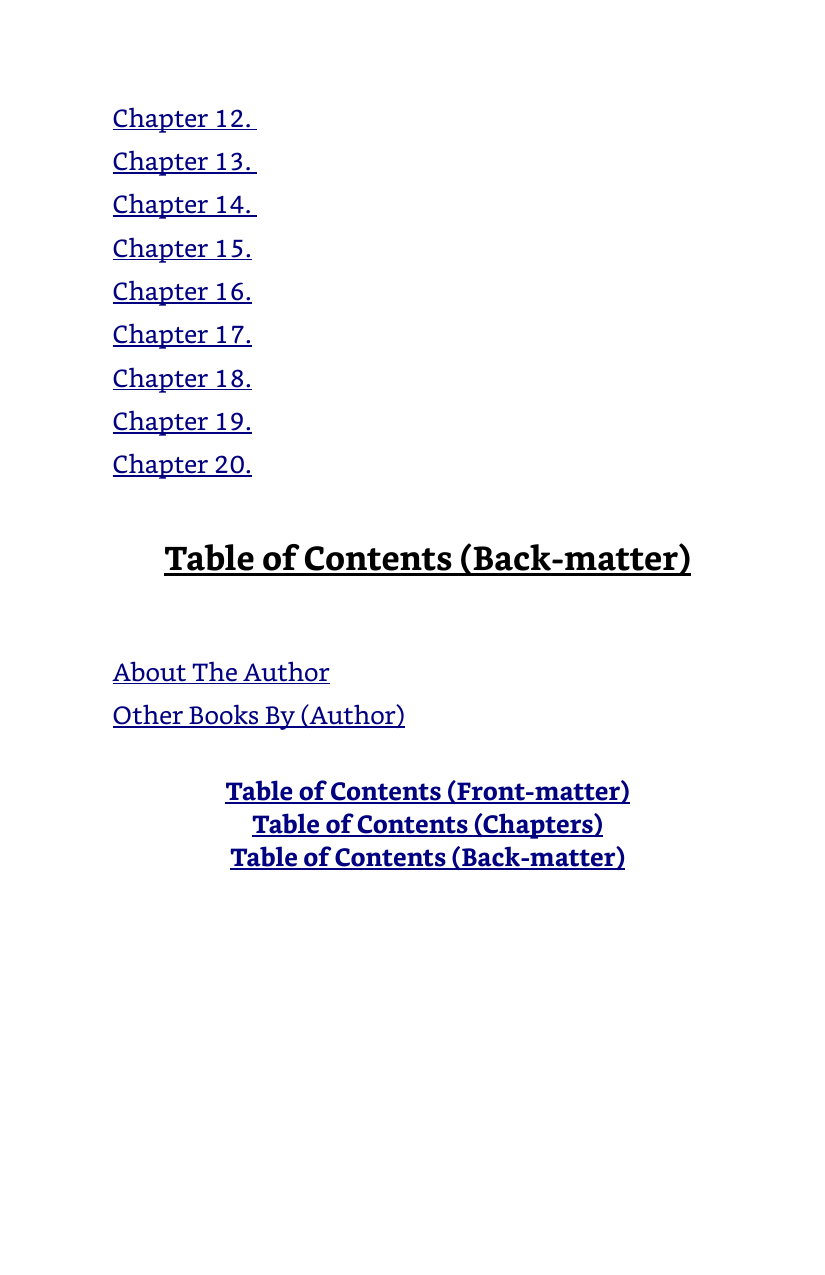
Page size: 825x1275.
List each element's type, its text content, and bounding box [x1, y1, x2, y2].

text About The Author [112, 654, 742, 687]
text Other Books By (Author) [112, 698, 742, 731]
text Chapter 12. [112, 101, 742, 133]
text Table of Contents (Front-matter) [112, 774, 742, 807]
text Chapter 20. [112, 447, 742, 480]
text Table of Contents (Back-matter) [112, 840, 742, 873]
text Chapter 19. [112, 404, 742, 437]
text Chapter 14. [112, 187, 742, 220]
text Chapter 16. [112, 274, 742, 307]
text Chapter 18. [112, 361, 742, 393]
text Chapter 15. [112, 231, 742, 263]
text Chapter 17. [112, 317, 742, 350]
text Table of Contents (Chapters) [112, 807, 742, 840]
text Chapter 13. [112, 144, 742, 177]
subtitle Table of Contents (Back-matter) [112, 536, 742, 579]
